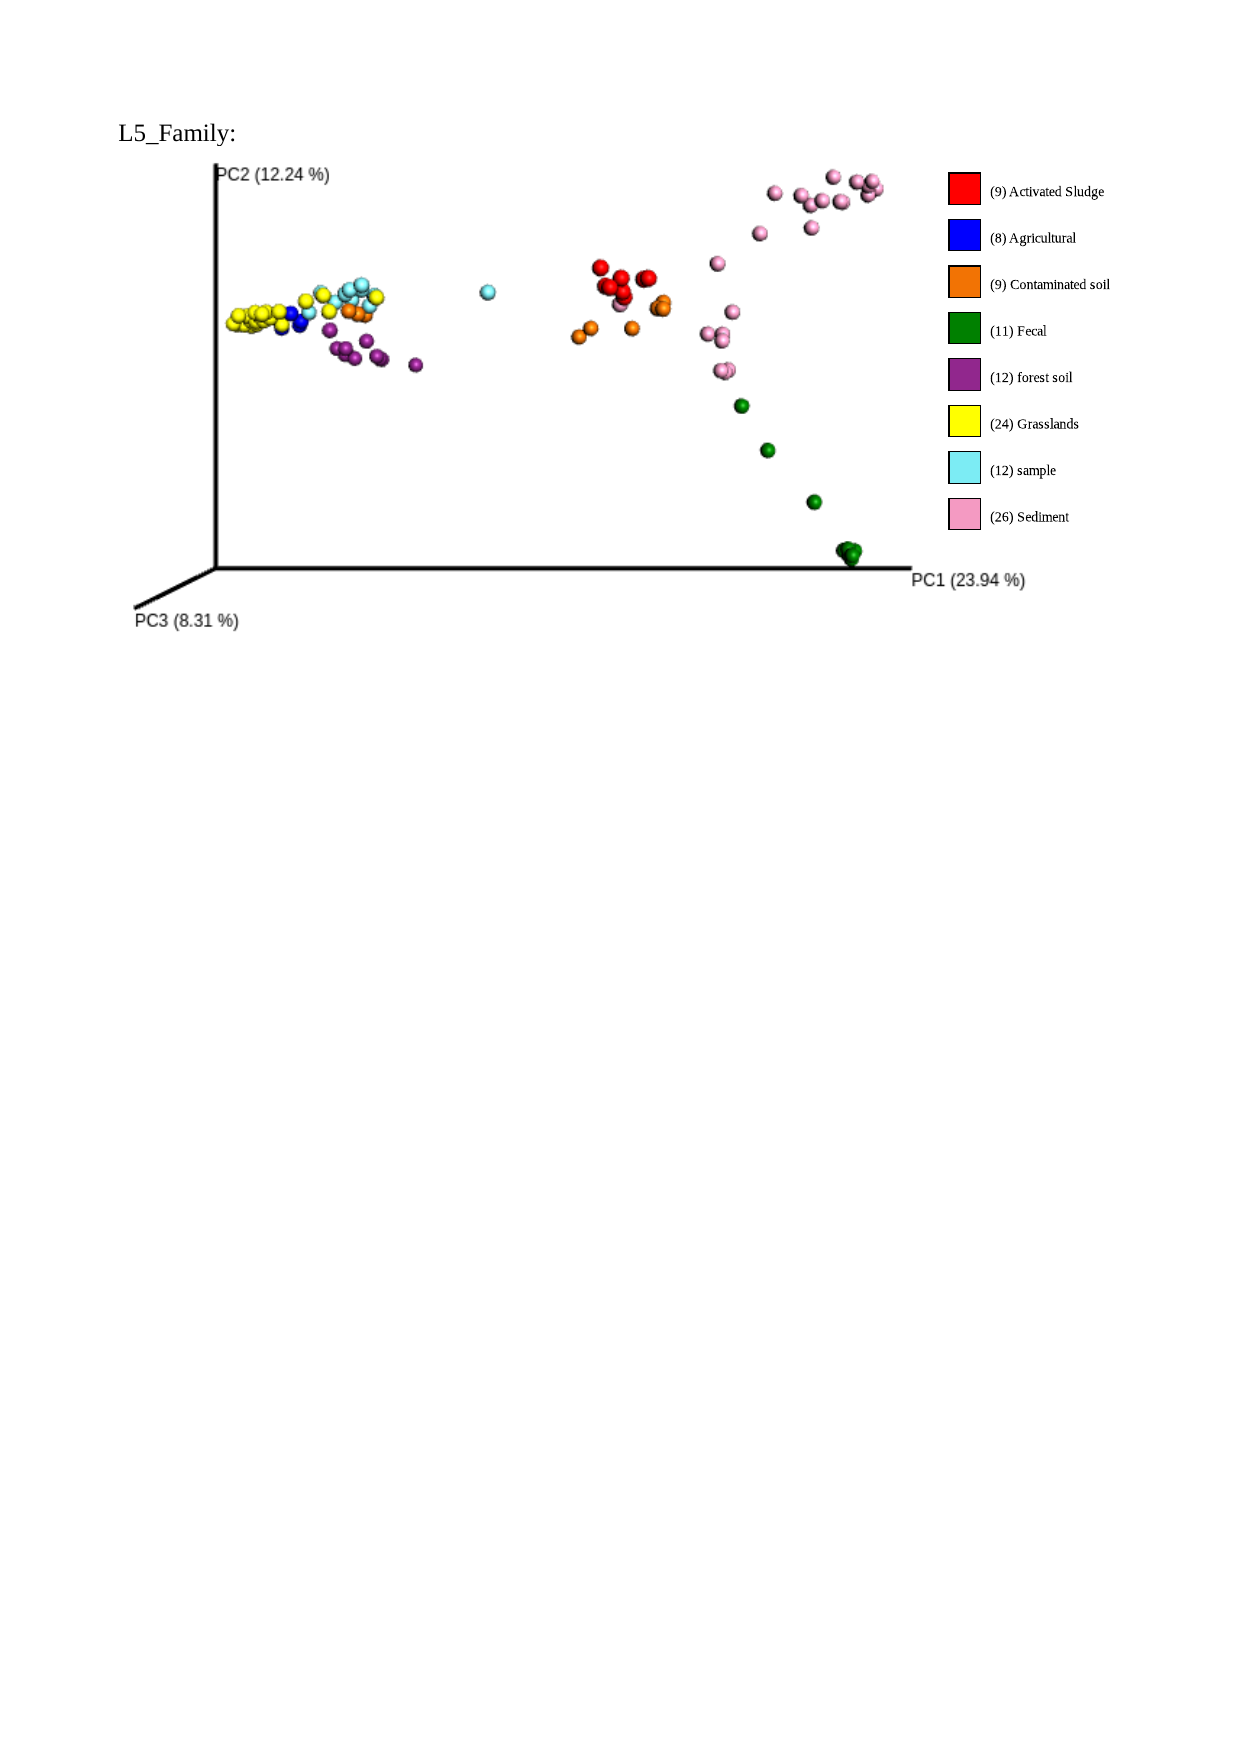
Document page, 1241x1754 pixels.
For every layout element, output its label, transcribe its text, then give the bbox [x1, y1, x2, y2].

text L5_Family: [118, 118, 1122, 147]
picture [118, 146, 1110, 659]
